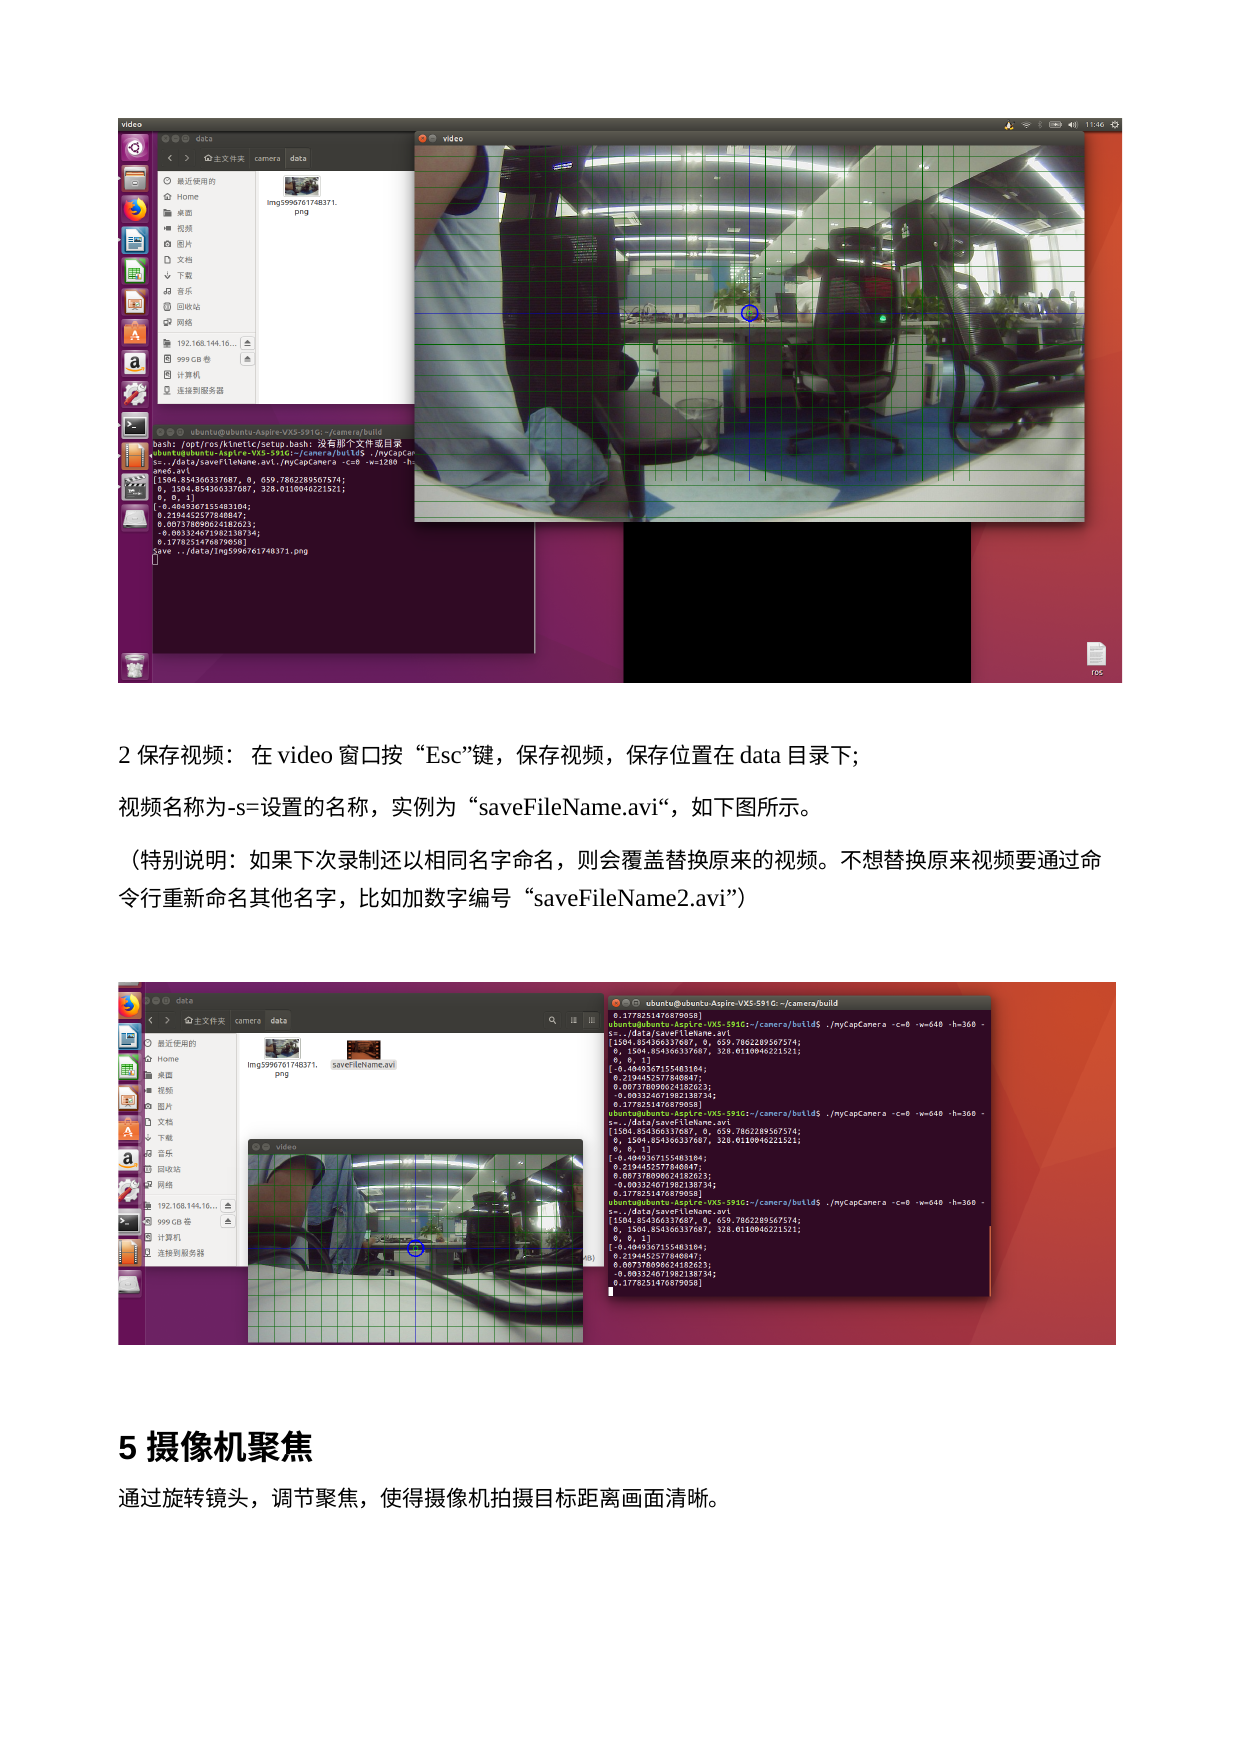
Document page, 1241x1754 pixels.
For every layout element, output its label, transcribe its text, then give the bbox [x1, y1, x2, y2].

subtitle 5 摄像机聚焦 [118, 1420, 1122, 1469]
text 通过旋转镜头，调节聚焦，使得摄像机拍摄目标距离画面清晰。 [118, 1481, 1122, 1513]
text （特别说明：如果下次录制还以相同名字命名，则会覆盖替换原来的视频。不想替换原来视频要通过命令行重新命名其他名字，比如加数字编号“saveFileName2.avi”） [118, 843, 1122, 912]
text 视频名称为-s=设置的名称，实例为“saveFileName.avi“，如下图所示。 [118, 790, 1122, 822]
text 2 保存视频： 在video窗口按“Esc”键，保存视频，保存位置在data目录下; [118, 738, 1122, 769]
picture [118, 982, 1097, 1345]
picture [118, 118, 1123, 683]
